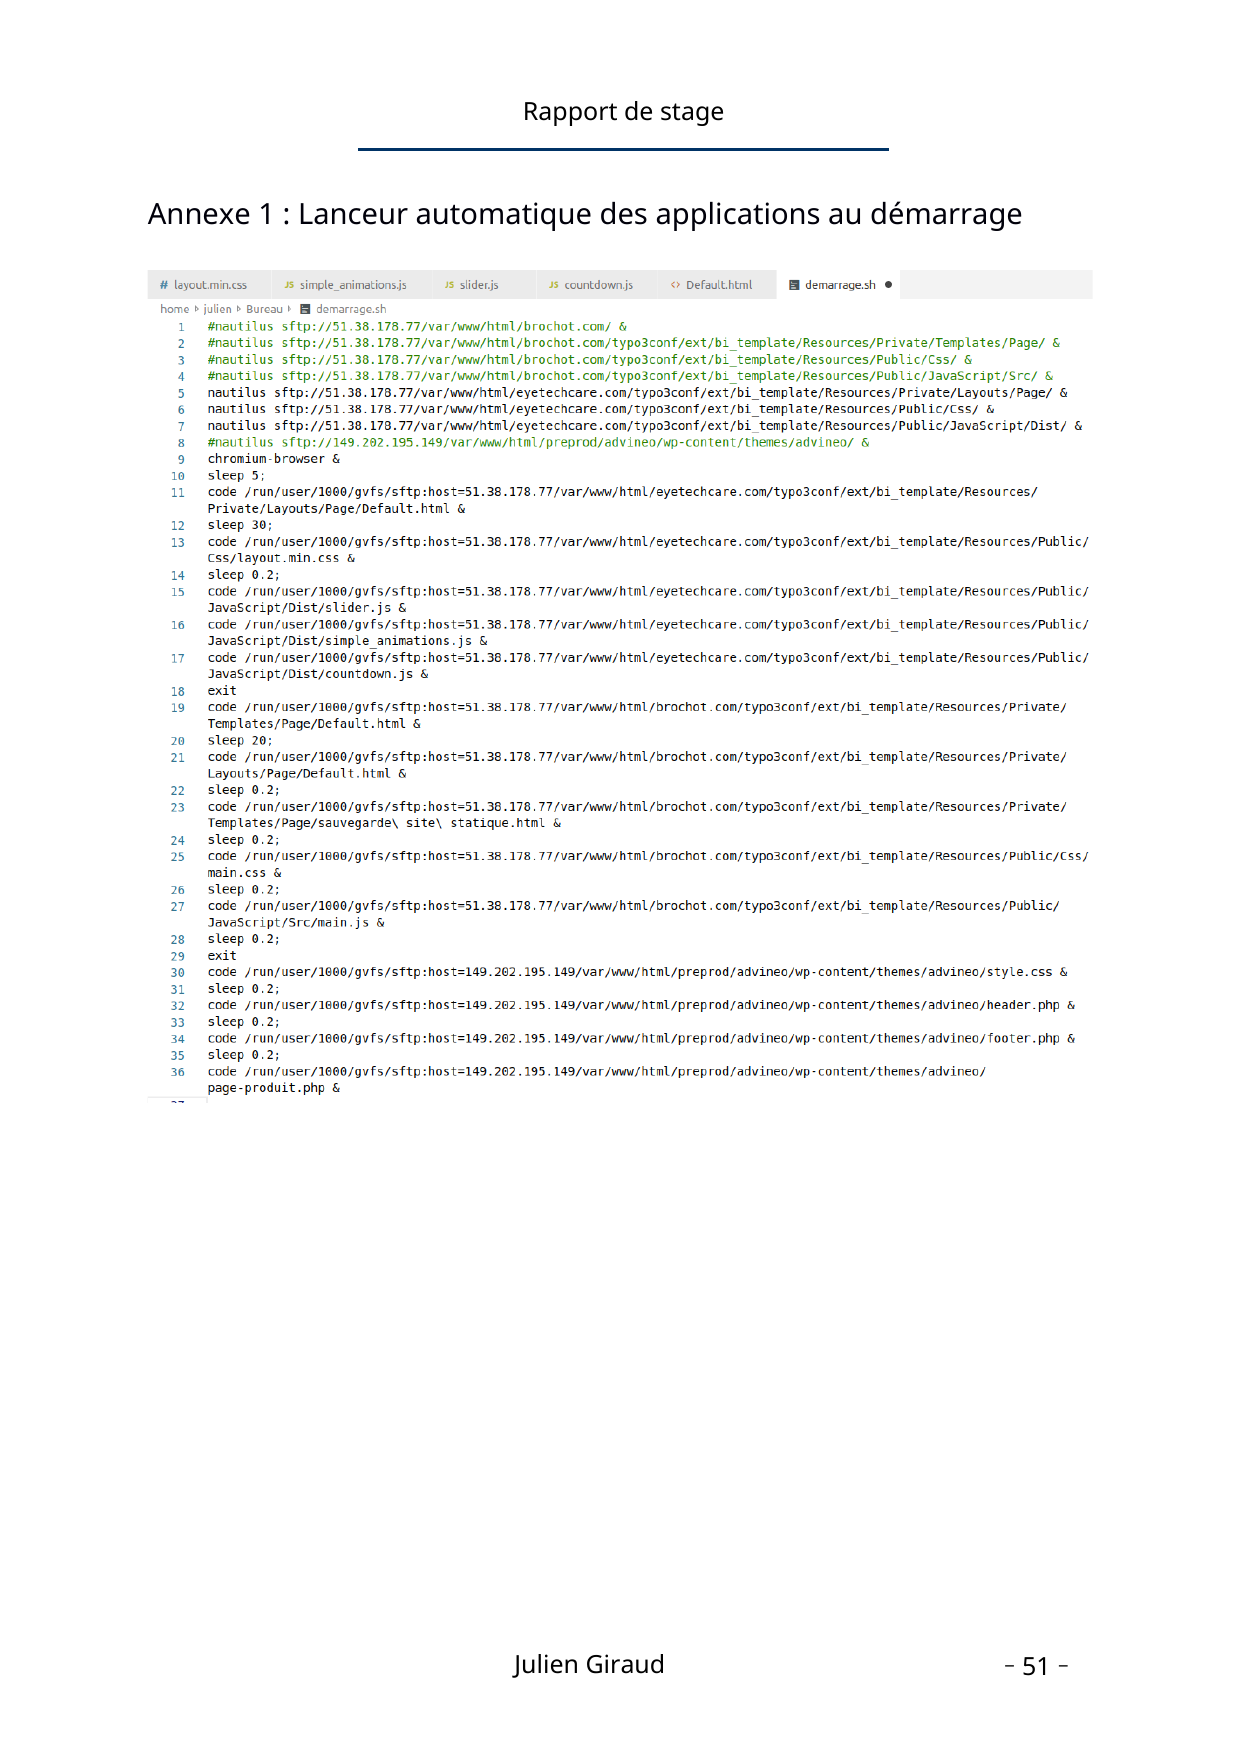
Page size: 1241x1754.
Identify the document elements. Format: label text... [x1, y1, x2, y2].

picture [147, 270, 1093, 1103]
text Annexe 1 : Lanceur automatique des applications au démarrage [148, 193, 1093, 233]
